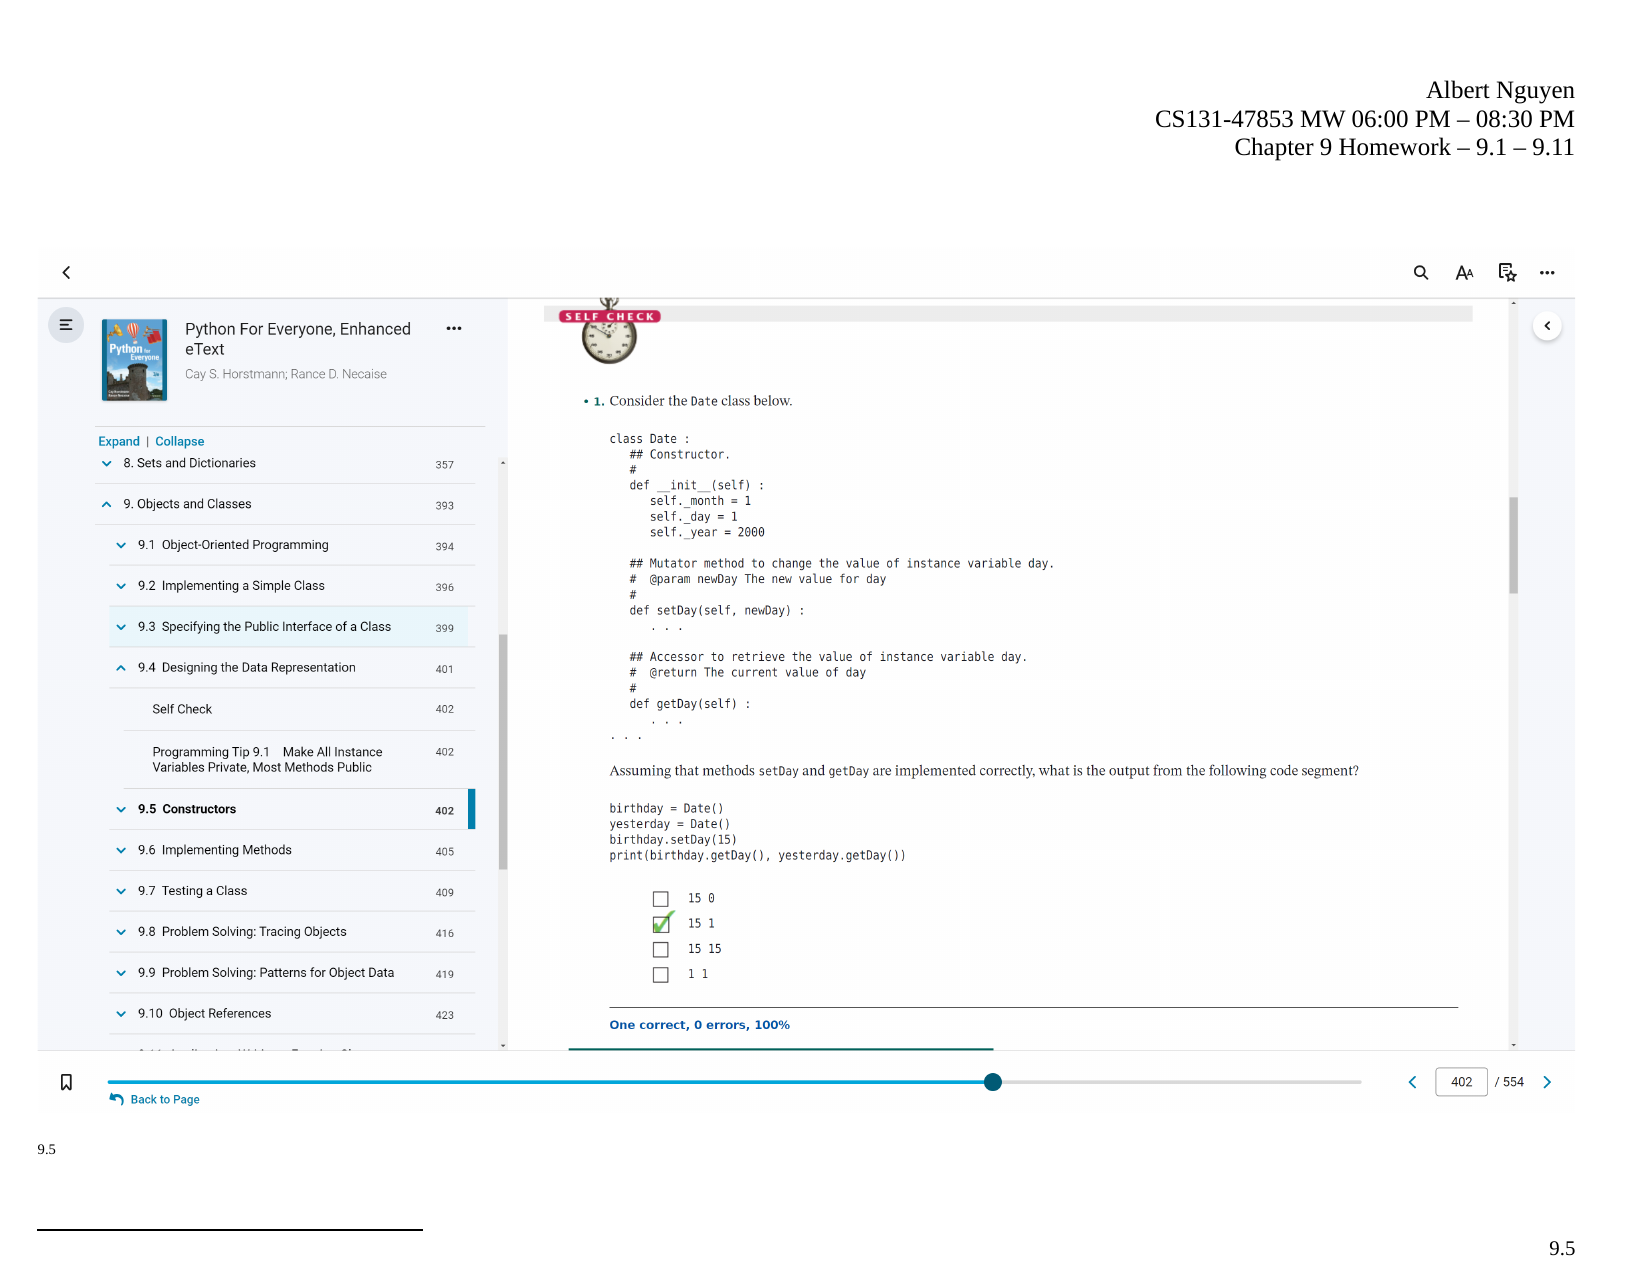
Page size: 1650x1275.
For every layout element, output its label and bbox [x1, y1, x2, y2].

picture [37, 247, 1575, 1113]
